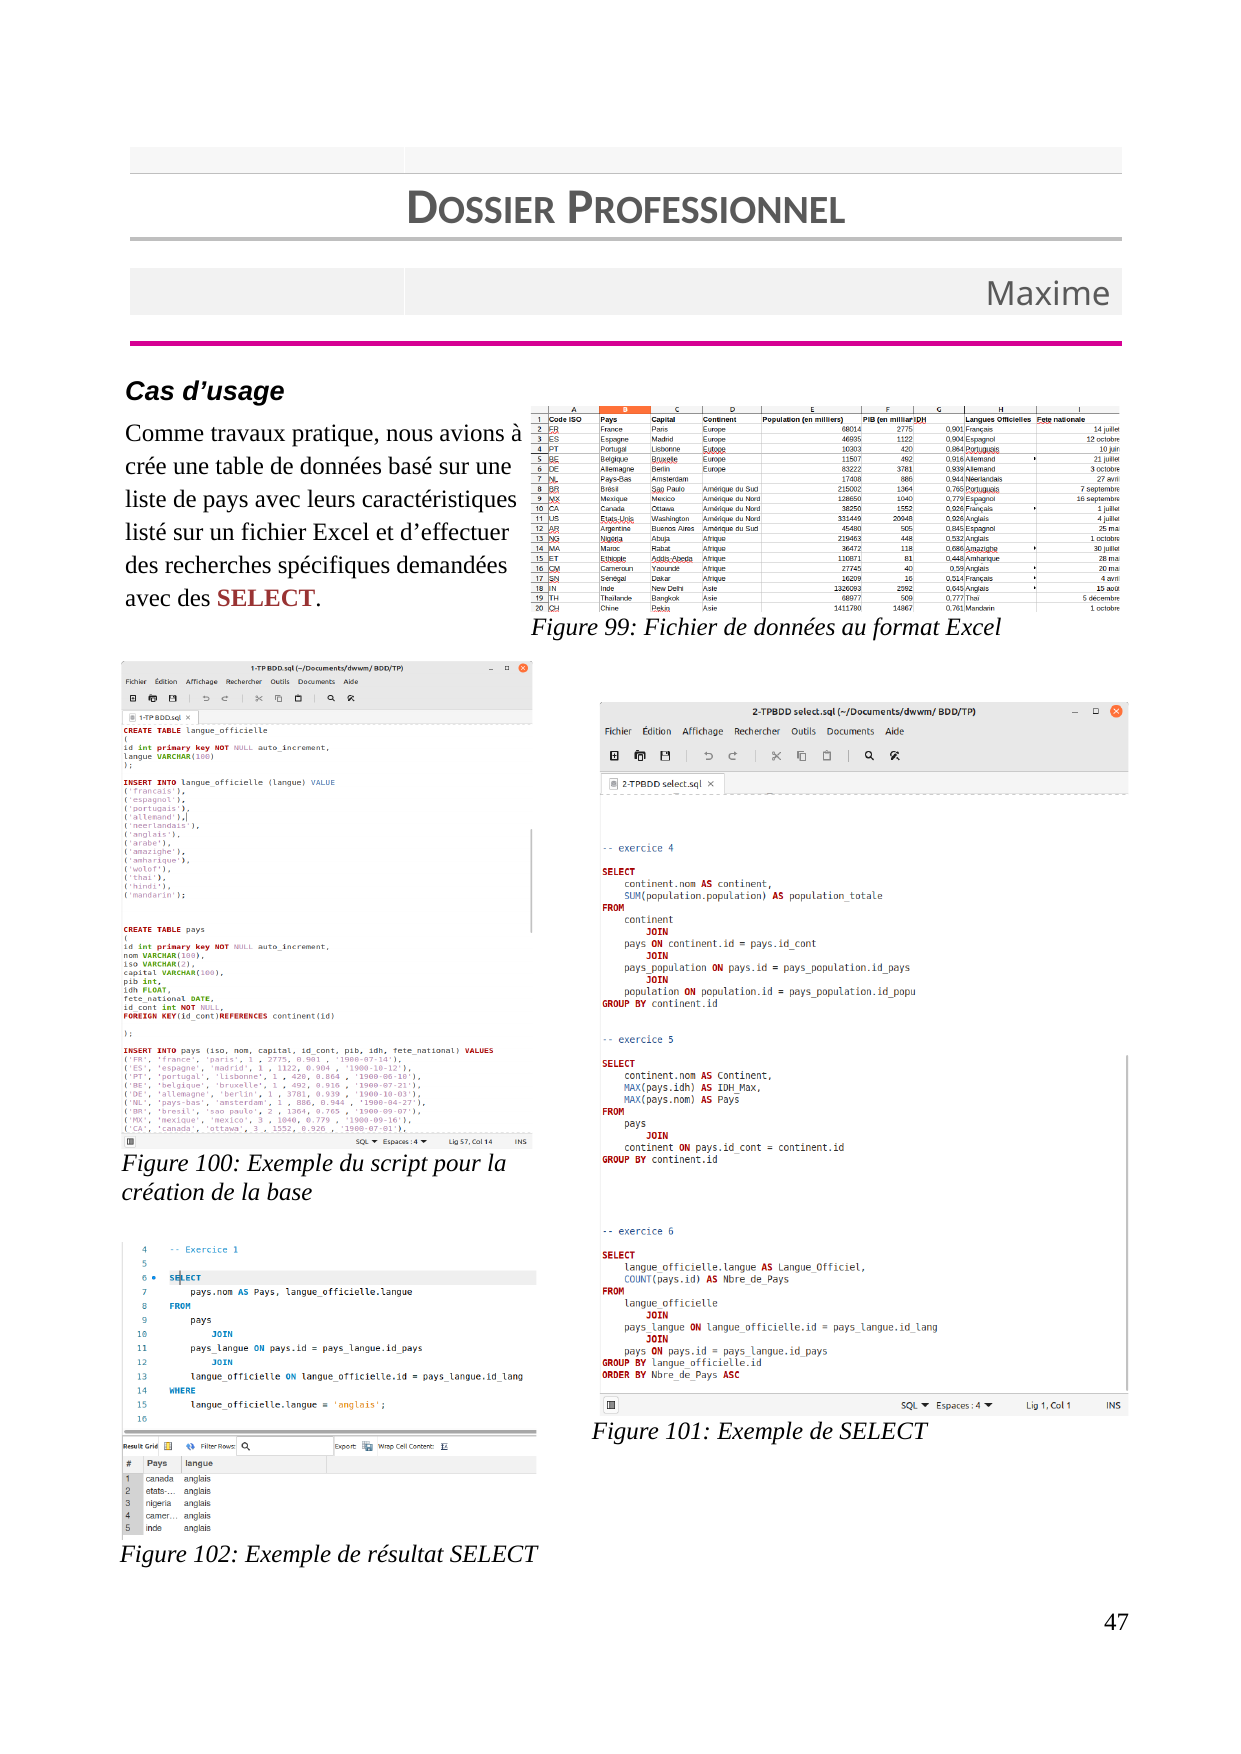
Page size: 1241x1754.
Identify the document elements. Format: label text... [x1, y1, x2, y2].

text Figure 102: Exemple de résultat SELECT [119, 1242, 538, 1568]
picture [121, 661, 533, 1149]
picture [599, 702, 1129, 1416]
picture [121, 1242, 537, 1540]
text Figure 99: Fichier de données au format Excel [531, 612, 1119, 640]
subtitle Cas d’usage [125, 374, 1123, 406]
picture [530, 406, 1120, 612]
text Figure 100: Exemple du script pour la création de la base [121, 1149, 533, 1206]
text Figure 101: Exemple de SELECT [592, 702, 1137, 1445]
text Comme travaux pratique, nous avions à crée une table de données basé sur une liste de pays avec leurs caractéristiques listé sur un fichier Excel et d’effectuer des recherches spécifiques demandées avec des SELECT. [125, 418, 530, 612]
